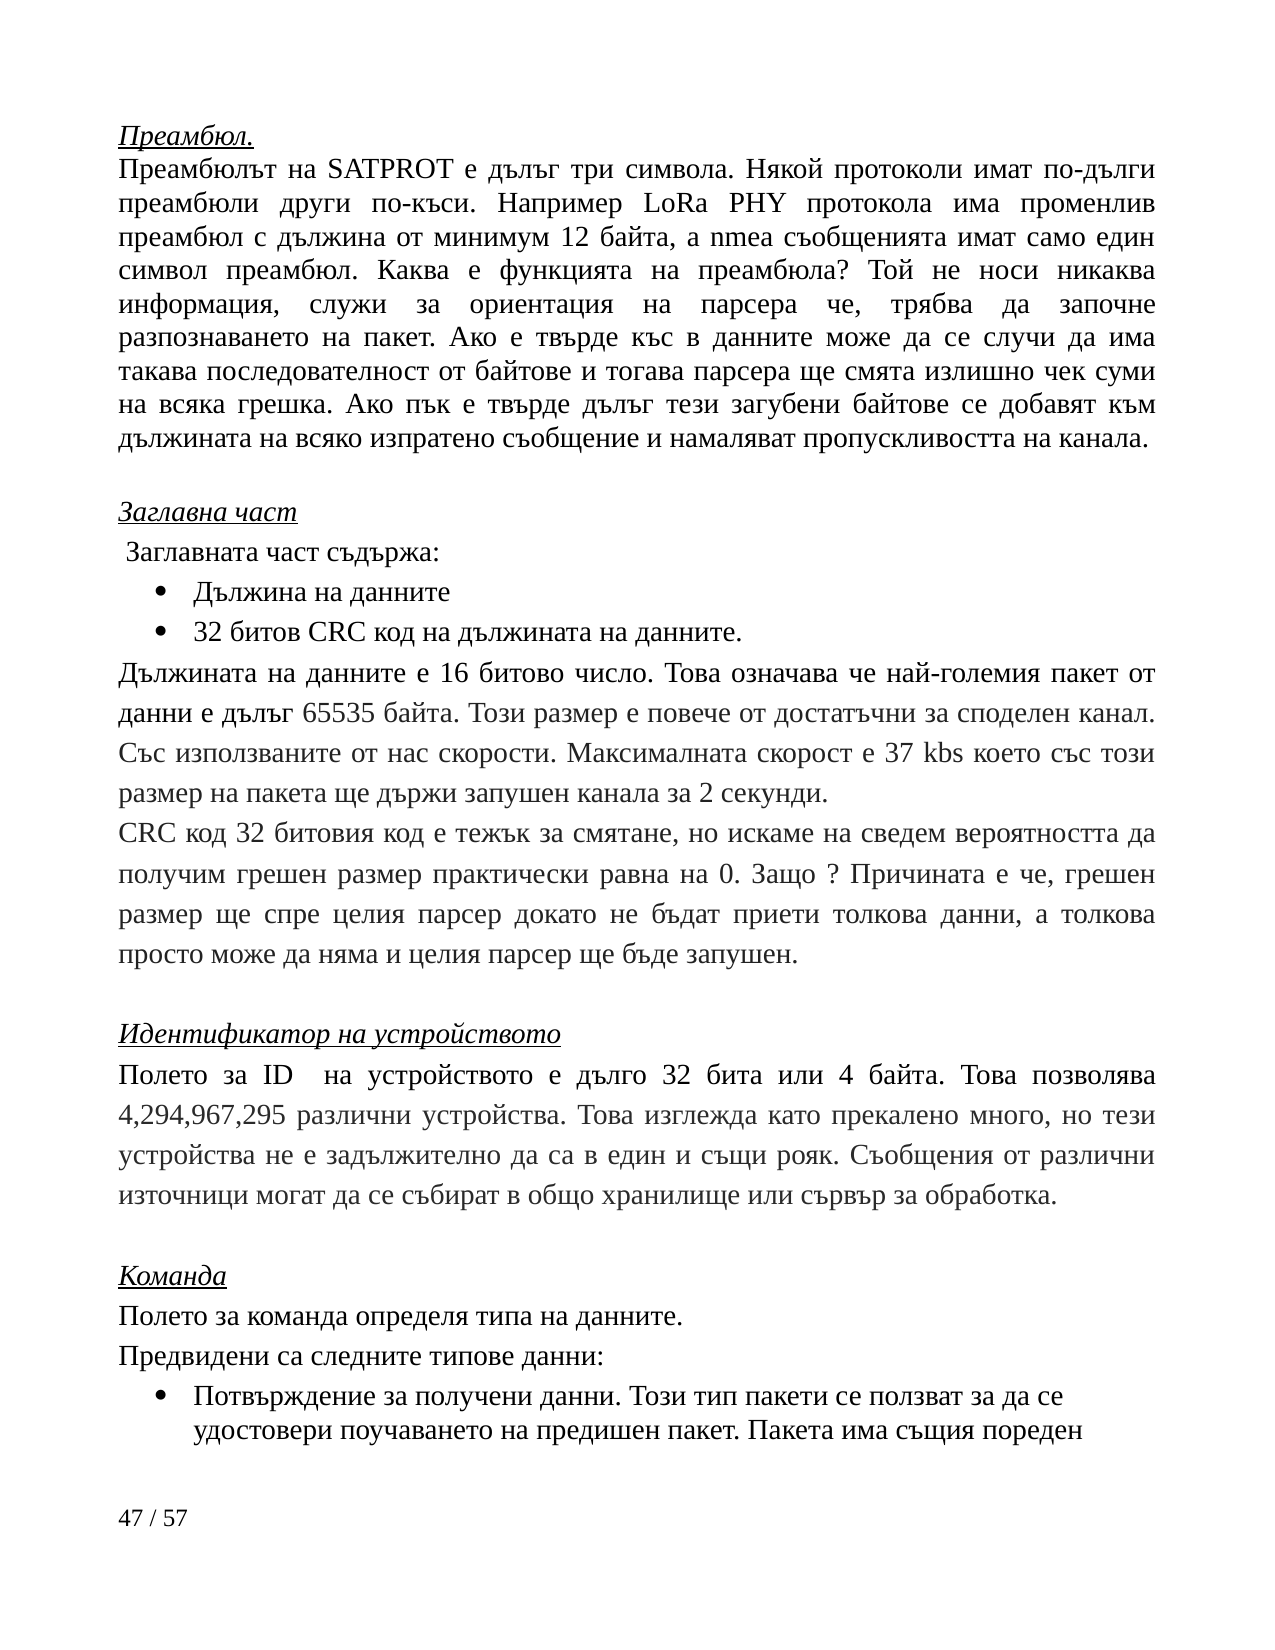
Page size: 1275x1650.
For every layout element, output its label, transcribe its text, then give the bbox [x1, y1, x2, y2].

list Дължина на данните [156, 574, 1157, 608]
text Заглавната част съдържа: [118, 534, 1157, 567]
text Команда [118, 1258, 1157, 1291]
text Полето за ID на устройството е дълго 32 бита или 4 байта. Това позволява 4,294,967,295 различни устройства. Това изглежда като прекалено много, но тези устройства не е задължително да са в един и същи рояк. Съобщения от различни източници могат да се събират в общо хранилище или сървър за обработка. [118, 1057, 1157, 1211]
text Преамбюл. Преамбюлът на SATPROT е дълъг три символа. Някой протоколи имат по-дълги преамбюли други по-къси. Например LoRa PHY протокола има променлив преамбюл с дължина от минимум 12 байта, а nmea съобщенията имат само един символ преамбюл. Каква е функцията на преамбюла? Той не носи никаква информация, служи за ориентация на парсера че, трябва да започне разпознаването на пакет. Ако е твърде къс в данните може да се случи да има такава последователност от байтове и тогава парсера ще смята излишно чек суми на всяка грешка. Ако пък е твърде дълъг тези загубени байтове се добавят към дължината на всяко изпратено съобщение и намаляват пропускливостта на канала. [118, 118, 1157, 453]
list Потвърждение за получени данни. Този тип пакети се ползват за да се удостовери поучаването на предишен пакет. Пакета има същия пореден [156, 1378, 1157, 1446]
list 32 битов CRC код на дължината на данните. [156, 614, 1157, 648]
text CRC код 32 битовия код е тежък за смятане, но искаме на сведем вероятността да получим грешен размер практически равна на 0. Защо ? Причината е че, грешен размер ще спре целия парсер докато не бъдат приети толкова данни, а толкова просто може да няма и целия парсер ще бъде запушен. [118, 816, 1157, 970]
text Заглавна част [118, 494, 1157, 527]
text Дължината на данните е 16 битово число. Това означава че най-големия пакет от данни е дълъг 65535 байта. Този размер е повече от достатъчни за споделен канал. Със използваните от нас скорости. Максималната скорост е 37 kbs което със този размер на пакета ще държи запушен канала за 2 секунди. [118, 655, 1157, 809]
text Идентификатор на устройството [118, 1017, 1157, 1050]
text Полето за команда определя типа на данните. [118, 1298, 1157, 1332]
text Предвидени са следните типове данни: [118, 1338, 1157, 1372]
